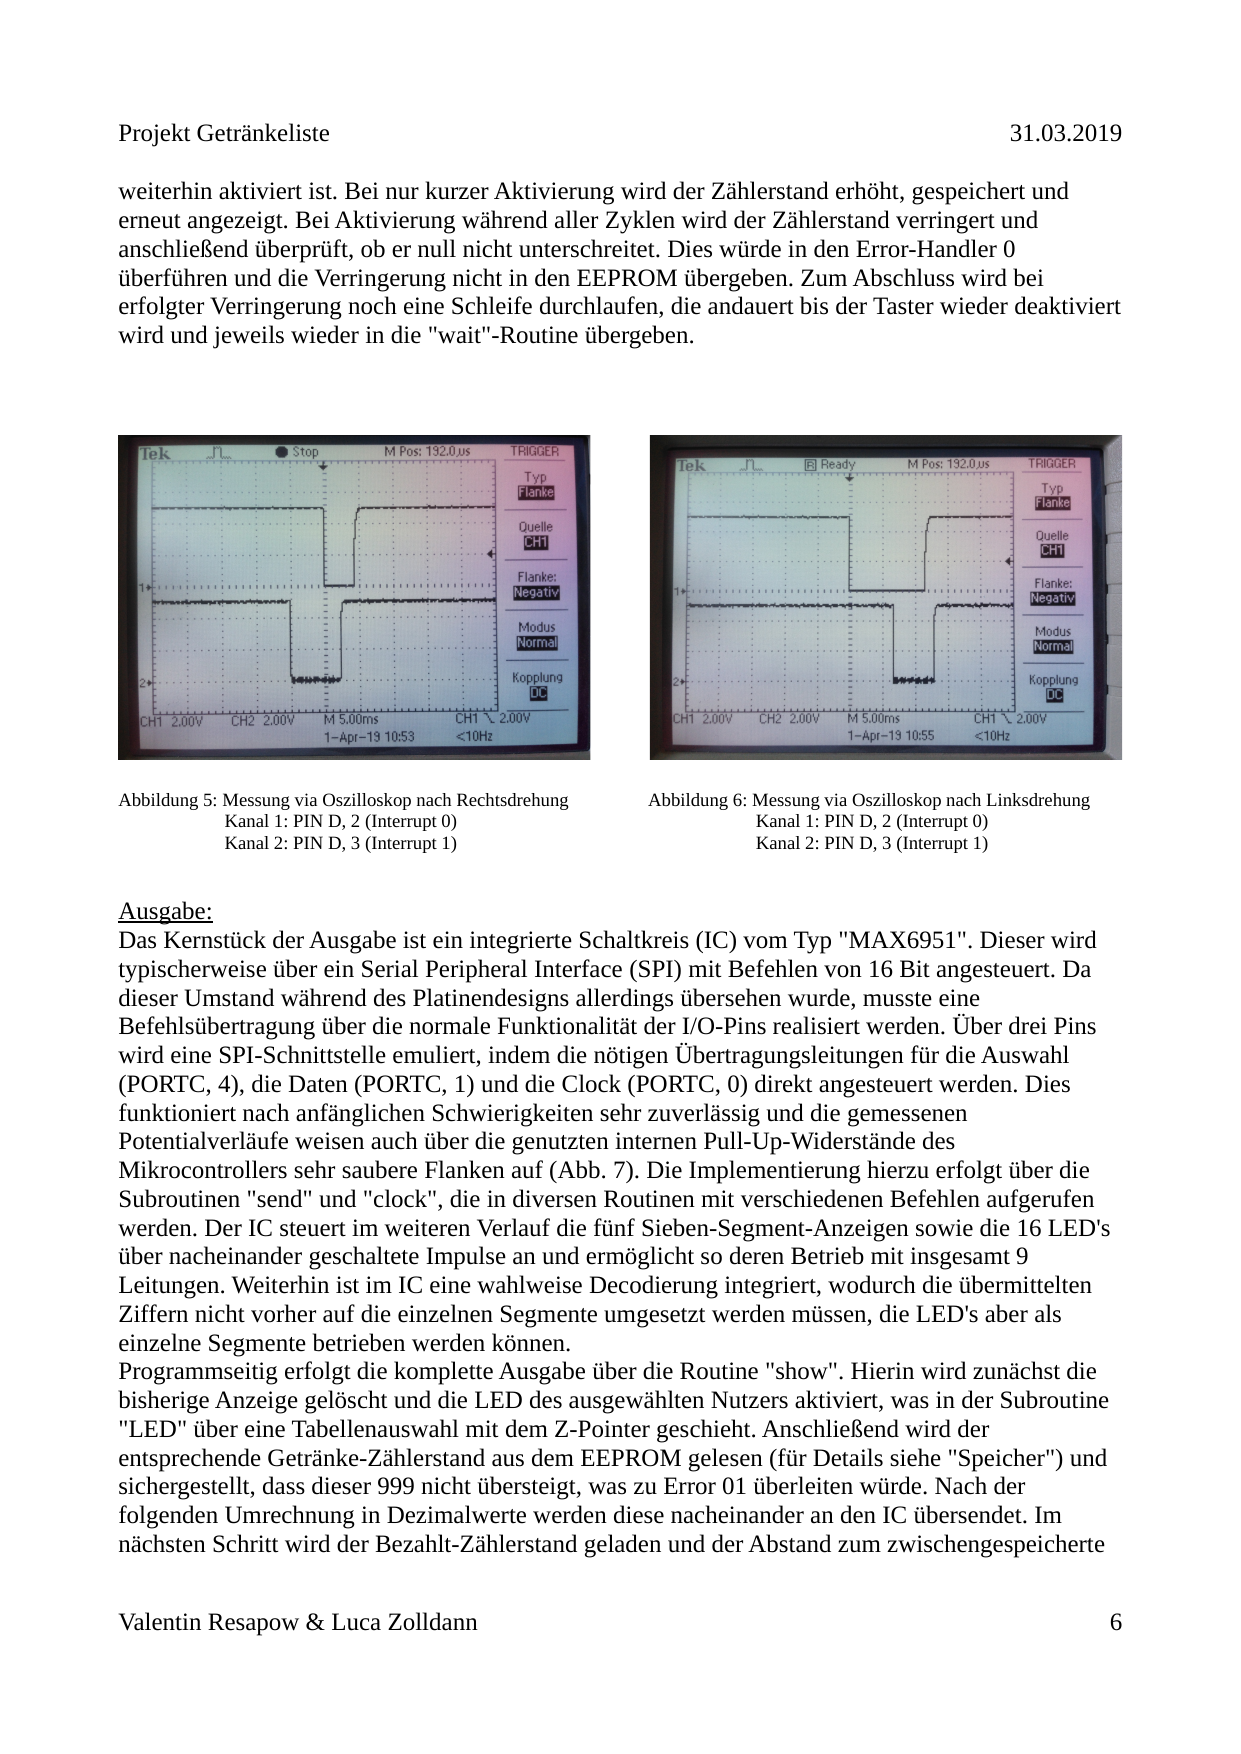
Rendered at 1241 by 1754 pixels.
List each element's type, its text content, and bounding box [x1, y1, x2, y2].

text weiterhin aktiviert ist. Bei nur kurzer Aktivierung wird der Zählerstand erhöht, gespeichert und erneut angezeigt. Bei Aktivierung während aller Zyklen wird der Zählerstand verringert und anschließend überprüft, ob er null nicht unterschreitet. Dies würde in den Error-Handler 0 überführen und die Verringerung nicht in den EEPROM übergeben. Zum Abschluss wird bei erfolgter Verringerung noch eine Schleife durchlaufen, die andauert bis der Taster wieder deaktiviert wird und jeweils wieder in die "wait"-Routine übergeben. [118, 176, 1122, 349]
picture [649, 435, 1123, 760]
text Das Kernstück der Ausgabe ist ein integrierte Schaltkreis (IC) vom Typ "MAX6951". Dieser wird typischerweise über ein Serial Peripheral Interface (SPI) mit Befehlen von 16 Bit angesteuert. Da dieser Umstand während des Platinendesigns allerdings übersehen wurde, musste eine Befehlsübertragung über die normale Funktionalität der I/O-Pins realisiert werden. Über drei Pins wird eine SPI-Schnittstelle emuliert, indem die nötigen Übertragungsleitungen für die Auswahl (PORTC, 4), die Daten (PORTC, 1) und die Clock (PORTC, 0) direkt angesteuert werden. Dies funktioniert nach anfänglichen Schwierigkeiten sehr zuverlässig und die gemessenen Potentialverläufe weisen auch über die genutzten internen Pull-Up-Widerstände des Mikrocontrollers sehr saubere Flanken auf (Abb. 7). Die Implementierung hierzu erfolgt über die Subroutinen "send" und "clock", die in diversen Routinen mit verschiedenen Befehlen aufgerufen werden. Der IC steuert im weiteren Verlauf die fünf Sieben-Segment-Anzeigen sowie die 16 LED's über nacheinander geschaltete Impulse an und ermöglicht so deren Betrieb mit insgesamt 9 Leitungen. Weiterhin ist im IC eine wahlweise Decodierung integriert, wodurch die übermittelten Ziffern nicht vorher auf die einzelnen Segmente umgesetzt werden müssen, die LED's aber als einzelne Segmente betrieben werden können. [118, 925, 1122, 1356]
text Ausgabe: [118, 896, 1122, 925]
text Kanal 1: PIN D, 2 (Interrupt 0) Kanal 1: PIN D, 2 (Interrupt 0) [118, 810, 1122, 832]
text Programmseitig erfolgt die komplette Ausgabe über die Routine "show". Hierin wird zunächst die bisherige Anzeige gelöscht und die LED des ausgewählten Nutzers aktiviert, was in der Subroutine "LED" über eine Tabellenauswahl mit dem Z-Pointer geschieht. Anschließend wird der entsprechende Getränke-Zählerstand aus dem EEPROM gelesen (für Details siehe "Speicher") und sichergestellt, dass dieser 999 nicht übersteigt, was zu Error 01 überleiten würde. Nach der folgenden Umrechnung in Dezimalwerte werden diese nacheinander an den IC übersendet. Im nächsten Schritt wird der Bezahlt-Zählerstand geladen und der Abstand zum zwischengespeicherte [118, 1356, 1122, 1558]
text Kanal 2: PIN D, 3 (Interrupt 1) Kanal 2: PIN D, 3 (Interrupt 1) [118, 832, 1122, 853]
text Abbildung 5: Messung via Oszilloskop nach Rechtsdrehung Abbildung 6: Messung via Oszilloskop nach Linksdrehung [118, 789, 1122, 810]
picture [118, 435, 591, 760]
